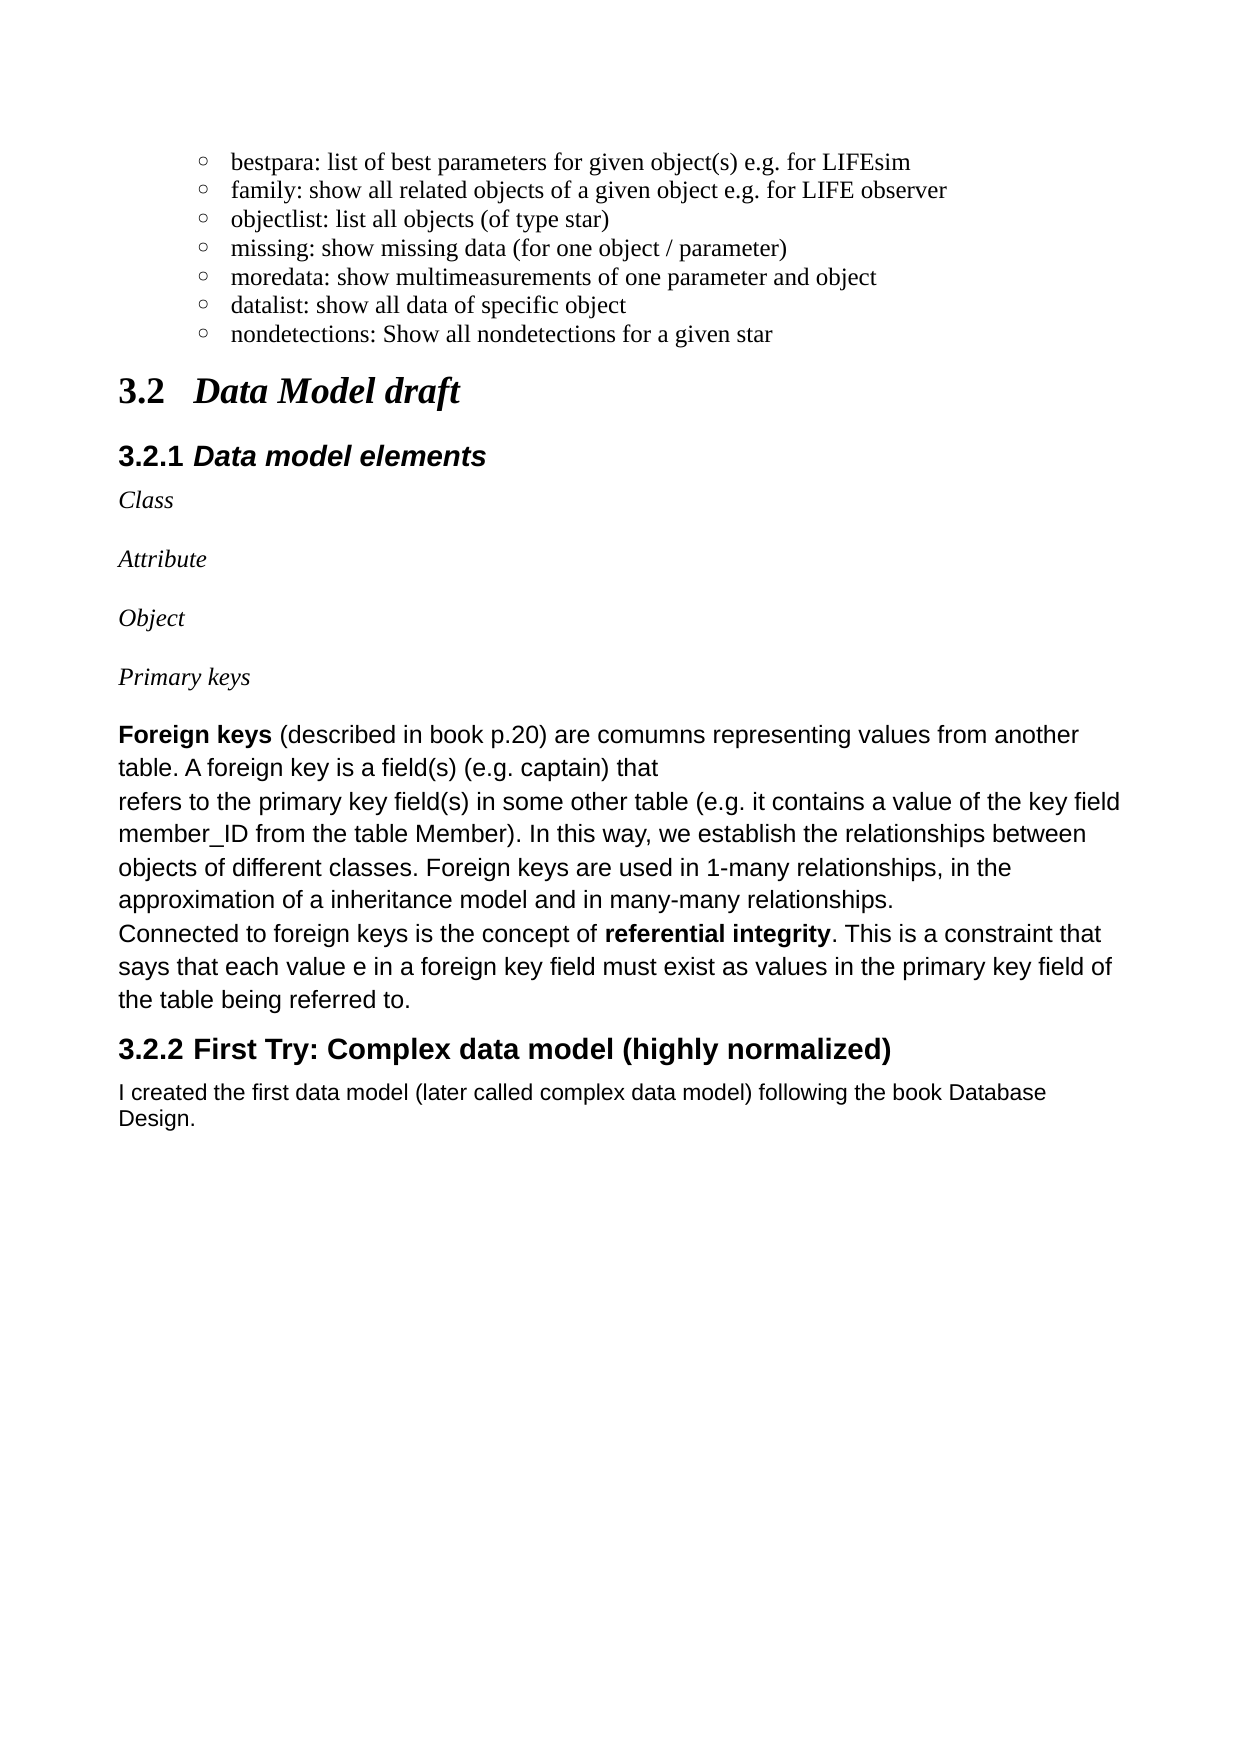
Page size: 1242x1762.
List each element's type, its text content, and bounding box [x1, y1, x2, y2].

text Class [118, 485, 1124, 514]
list nondetections: Show all nondetections for a given star [193, 319, 1124, 348]
list family: show all related objects of a given object e.g. for LIFE observer [193, 176, 1124, 204]
subtitle Data model elements [118, 439, 1124, 473]
text Attribute [118, 544, 1124, 573]
text I created the first data model (later called complex data model) following the book Database Design. [118, 1078, 1124, 1131]
text Connected to foreign keys is the concept of referential integrity. This is a constraint that says that each value e in a foreign key field must exist as values in the primary key field of the table being referred to. [118, 918, 1124, 1013]
list objectlist: list all objects (of type star) [193, 204, 1124, 233]
text Foreign keys (described in book p.20) are comumns representing values from another table. A foreign key is a field(s) (e.g. captain) that [118, 720, 1124, 782]
list bestpara: list of best parameters for given object(s) e.g. for LIFEsim [193, 147, 1124, 176]
list datalist: show all data of specific object [193, 291, 1124, 319]
subtitle Data Model draft [118, 369, 1124, 412]
list missing: show missing data (for one object / parameter) [193, 233, 1124, 262]
text Primary keys [118, 662, 1124, 690]
list moredata: show multimeasurements of one parameter and object [193, 262, 1124, 291]
subtitle First Try: Complex data model (highly normalized) [118, 1032, 1124, 1066]
text Object [118, 603, 1124, 632]
text refers to the primary key field(s) in some other table (e.g. it contains a value of the key field member_ID from the table Member). In this way, we establish the relationships between objects of different classes. Foreign keys are used in 1-many relationships, in the approximation of a inheritance model and in many-many relationships. [118, 786, 1124, 914]
